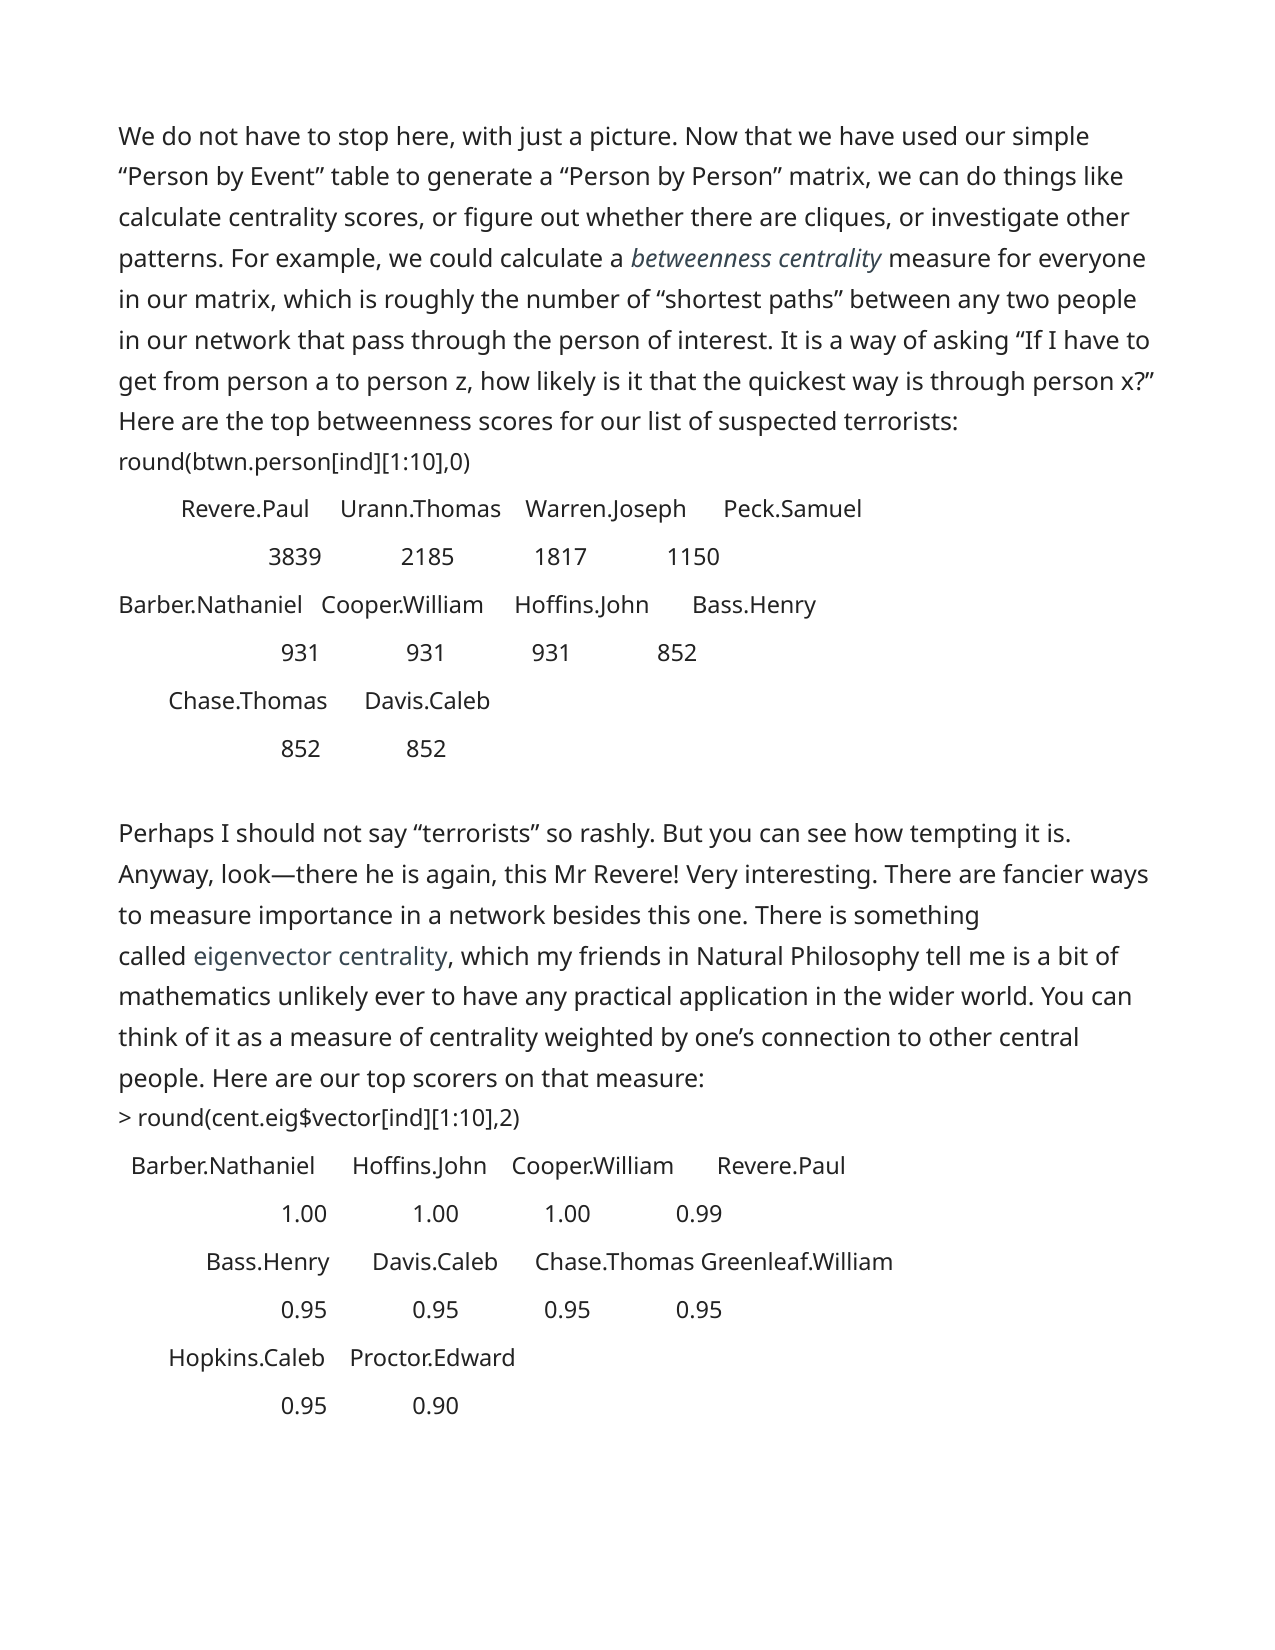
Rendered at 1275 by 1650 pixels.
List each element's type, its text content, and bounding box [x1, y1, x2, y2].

text Barber.Nathaniel Hoffins.John Cooper.William Revere.Paul [118, 1149, 1157, 1181]
text Perhaps I should not say “terrorists” so rashly. But you can see how tempting it is. Anyway, look—there he is again, this Mr Revere! Very interesting. There are fancier ways to measure importance in a network besides this one. There is something called eigenvector centrality, which my friends in Natural Philosophy tell me is a bit of mathematics unlikely ever to have any practical application in the wider world. You can think of it as a measure of centrality weighted by one’s connection to other central people. Here are our top scorers on that measure: [118, 816, 1157, 1095]
text 0.95 0.95 0.95 0.95 [118, 1293, 1157, 1325]
text 0.95 0.90 [118, 1389, 1157, 1421]
text Hopkins.Caleb Proctor.Edward [118, 1341, 1157, 1373]
text We do not have to stop here, with just a picture. Now that we have used our simple “Person by Event” table to generate a “Person by Person” matrix, we can do things like calculate centrality scores, or figure out whether there are cliques, or investigate other patterns. For example, we could calculate a betweenness centrality measure for everyone in our matrix, which is roughly the number of “shortest paths” between any two people in our network that pass through the person of interest. It is a way of asking “If I have to get from person a to person z, how likely is it that the quickest way is through person x?” Here are the top betweenness scores for our list of suspected terrorists: [118, 118, 1157, 438]
text Revere.Paul Urann.Thomas Warren.Joseph Peck.Samuel [118, 493, 1157, 525]
text Bass.Henry Davis.Caleb Chase.Thomas Greenleaf.William [118, 1245, 1157, 1277]
text 3839 2185 1817 1150 [118, 541, 1157, 573]
text 852 852 [118, 732, 1157, 764]
text 931 931 931 852 [118, 636, 1157, 668]
text Chase.Thomas Davis.Caleb [118, 684, 1157, 716]
text round(btwn.person[ind][1:10],0) [118, 445, 1157, 477]
text > round(cent.eig$vector[ind][1:10],2) [118, 1101, 1157, 1133]
text 1.00 1.00 1.00 0.99 [118, 1197, 1157, 1229]
text Barber.Nathaniel Cooper.William Hoffins.John Bass.Henry [118, 588, 1157, 621]
